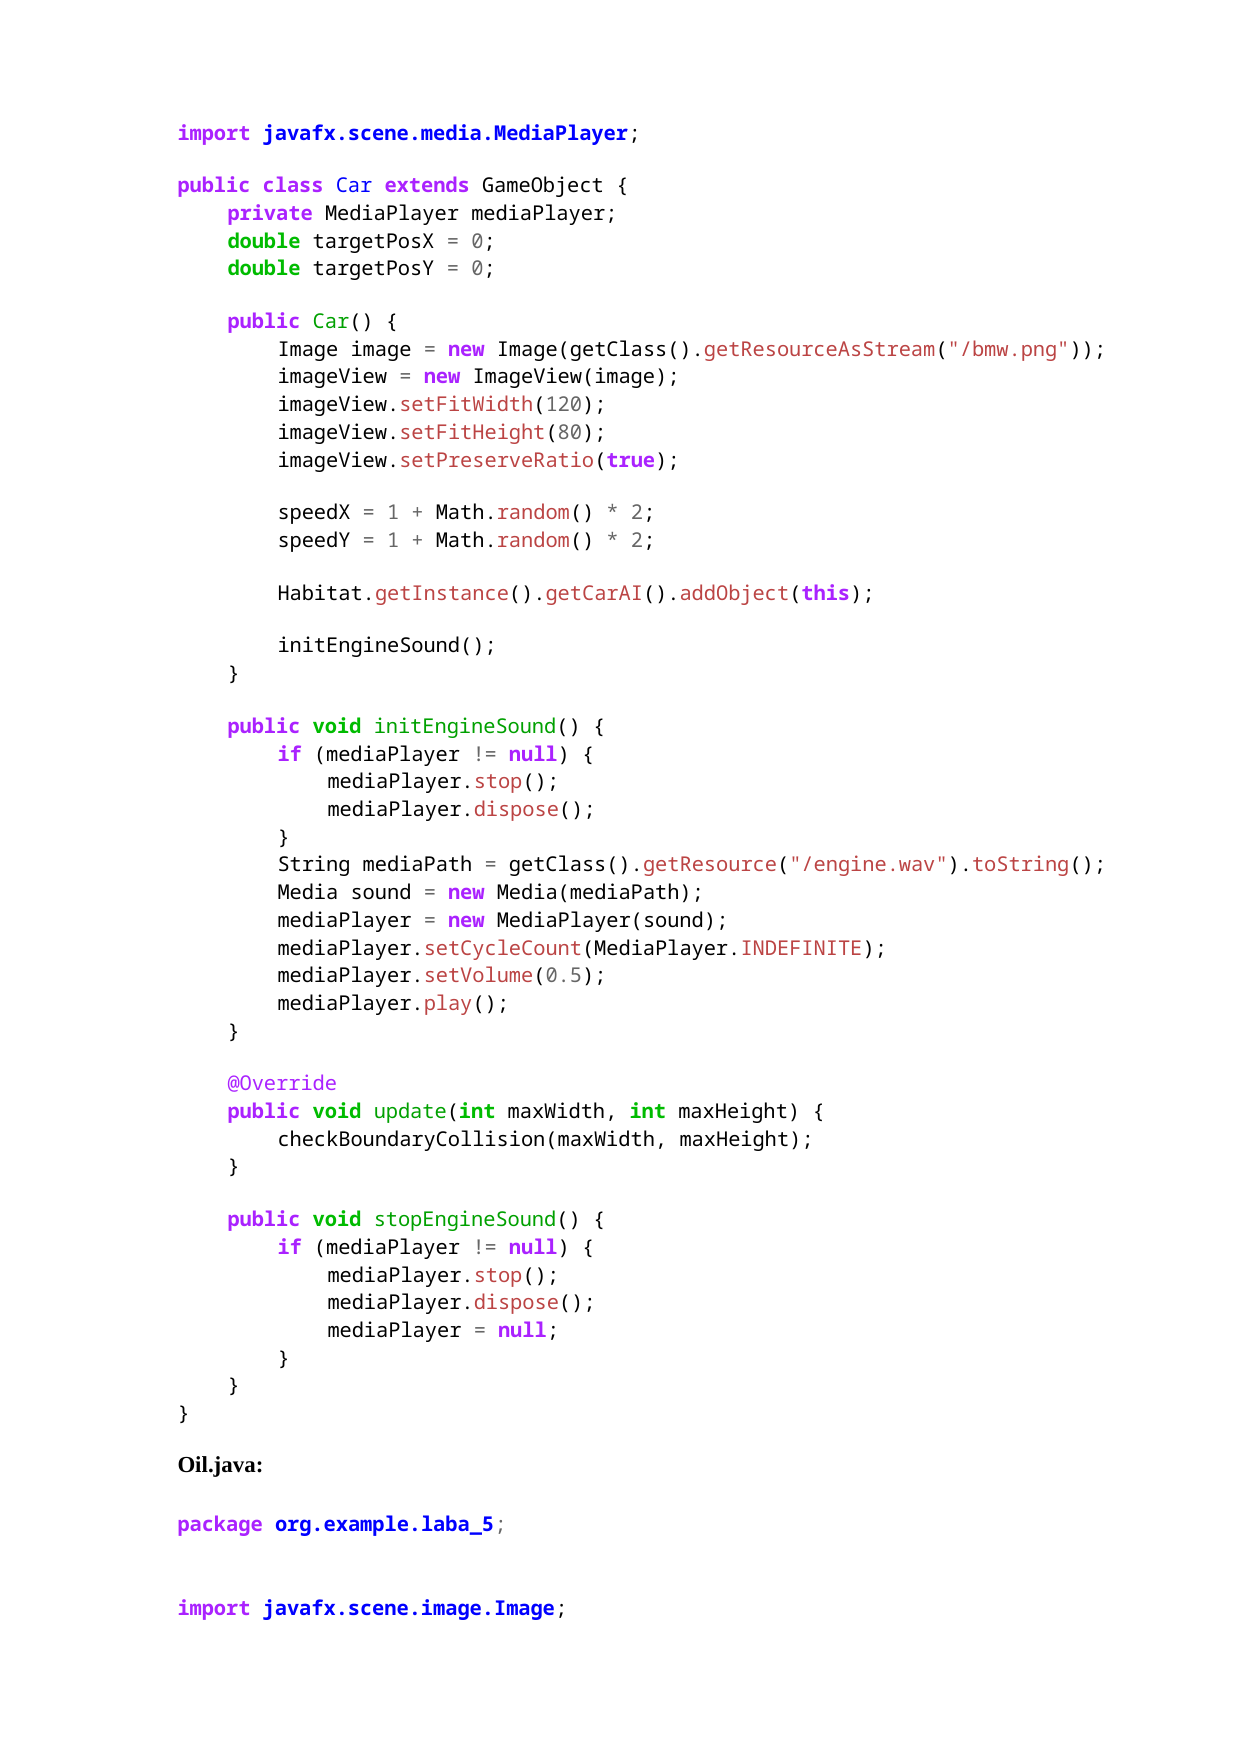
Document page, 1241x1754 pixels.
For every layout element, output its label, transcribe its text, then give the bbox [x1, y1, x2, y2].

text } [177, 659, 1152, 686]
text public class Car extends GameObject { [177, 171, 1152, 198]
text } [177, 1016, 1152, 1044]
text public void update(int maxWidth, int maxHeight) { [177, 1097, 1152, 1124]
text } [177, 1399, 1152, 1426]
text imageView = new ImageView(image); [177, 362, 1152, 390]
text mediaPlayer = null; [177, 1316, 1152, 1343]
text double targetPosY = 0; [177, 254, 1152, 282]
text Media sound = new Media(mediaPath); [177, 878, 1152, 905]
text public Car() { [177, 307, 1152, 334]
text public void initEngineSound() { [177, 711, 1152, 739]
text if (mediaPlayer != null) { [177, 739, 1152, 767]
text } [177, 1371, 1152, 1399]
text package org.example.laba_5; [177, 1509, 1152, 1537]
text import javafx.scene.image.Image; [177, 1594, 1152, 1621]
text String mediaPath = getClass().getResource("/engine.wav").toString(); [177, 850, 1152, 878]
text mediaPlayer = new MediaPlayer(sound); [177, 905, 1152, 933]
text double targetPosX = 0; [177, 226, 1152, 254]
text Image image = new Image(getClass().getResourceAsStream("/bmw.png")); [177, 334, 1152, 362]
text checkBoundaryCollision(maxWidth, maxHeight); [177, 1124, 1152, 1152]
text imageView.setPreserveRatio(true); [177, 445, 1152, 473]
text speedX = 1 + Math.random() * 2; [177, 498, 1152, 526]
text mediaPlayer.stop(); [177, 1260, 1152, 1288]
text private MediaPlayer mediaPlayer; [177, 198, 1152, 226]
text mediaPlayer.stop(); [177, 767, 1152, 794]
text } [177, 822, 1152, 850]
text mediaPlayer.play(); [177, 988, 1152, 1016]
text Habitat.getInstance().getCarAI().addObject(this); [177, 578, 1152, 606]
text if (mediaPlayer != null) { [177, 1232, 1152, 1260]
text Oil.java: [177, 1451, 1152, 1478]
text } [177, 1343, 1152, 1371]
text @Override [177, 1069, 1152, 1097]
text import javafx.scene.media.MediaPlayer; [177, 118, 1152, 146]
text speedY = 1 + Math.random() * 2; [177, 526, 1152, 553]
text mediaPlayer.dispose(); [177, 794, 1152, 822]
text mediaPlayer.dispose(); [177, 1288, 1152, 1316]
text mediaPlayer.setVolume(0.5); [177, 961, 1152, 988]
text } [177, 1152, 1152, 1180]
text initEngineSound(); [177, 631, 1152, 659]
text mediaPlayer.setCycleCount(MediaPlayer.INDEFINITE); [177, 933, 1152, 961]
text public void stopEngineSound() { [177, 1205, 1152, 1232]
text imageView.setFitHeight(80); [177, 417, 1152, 445]
text imageView.setFitWidth(120); [177, 390, 1152, 417]
